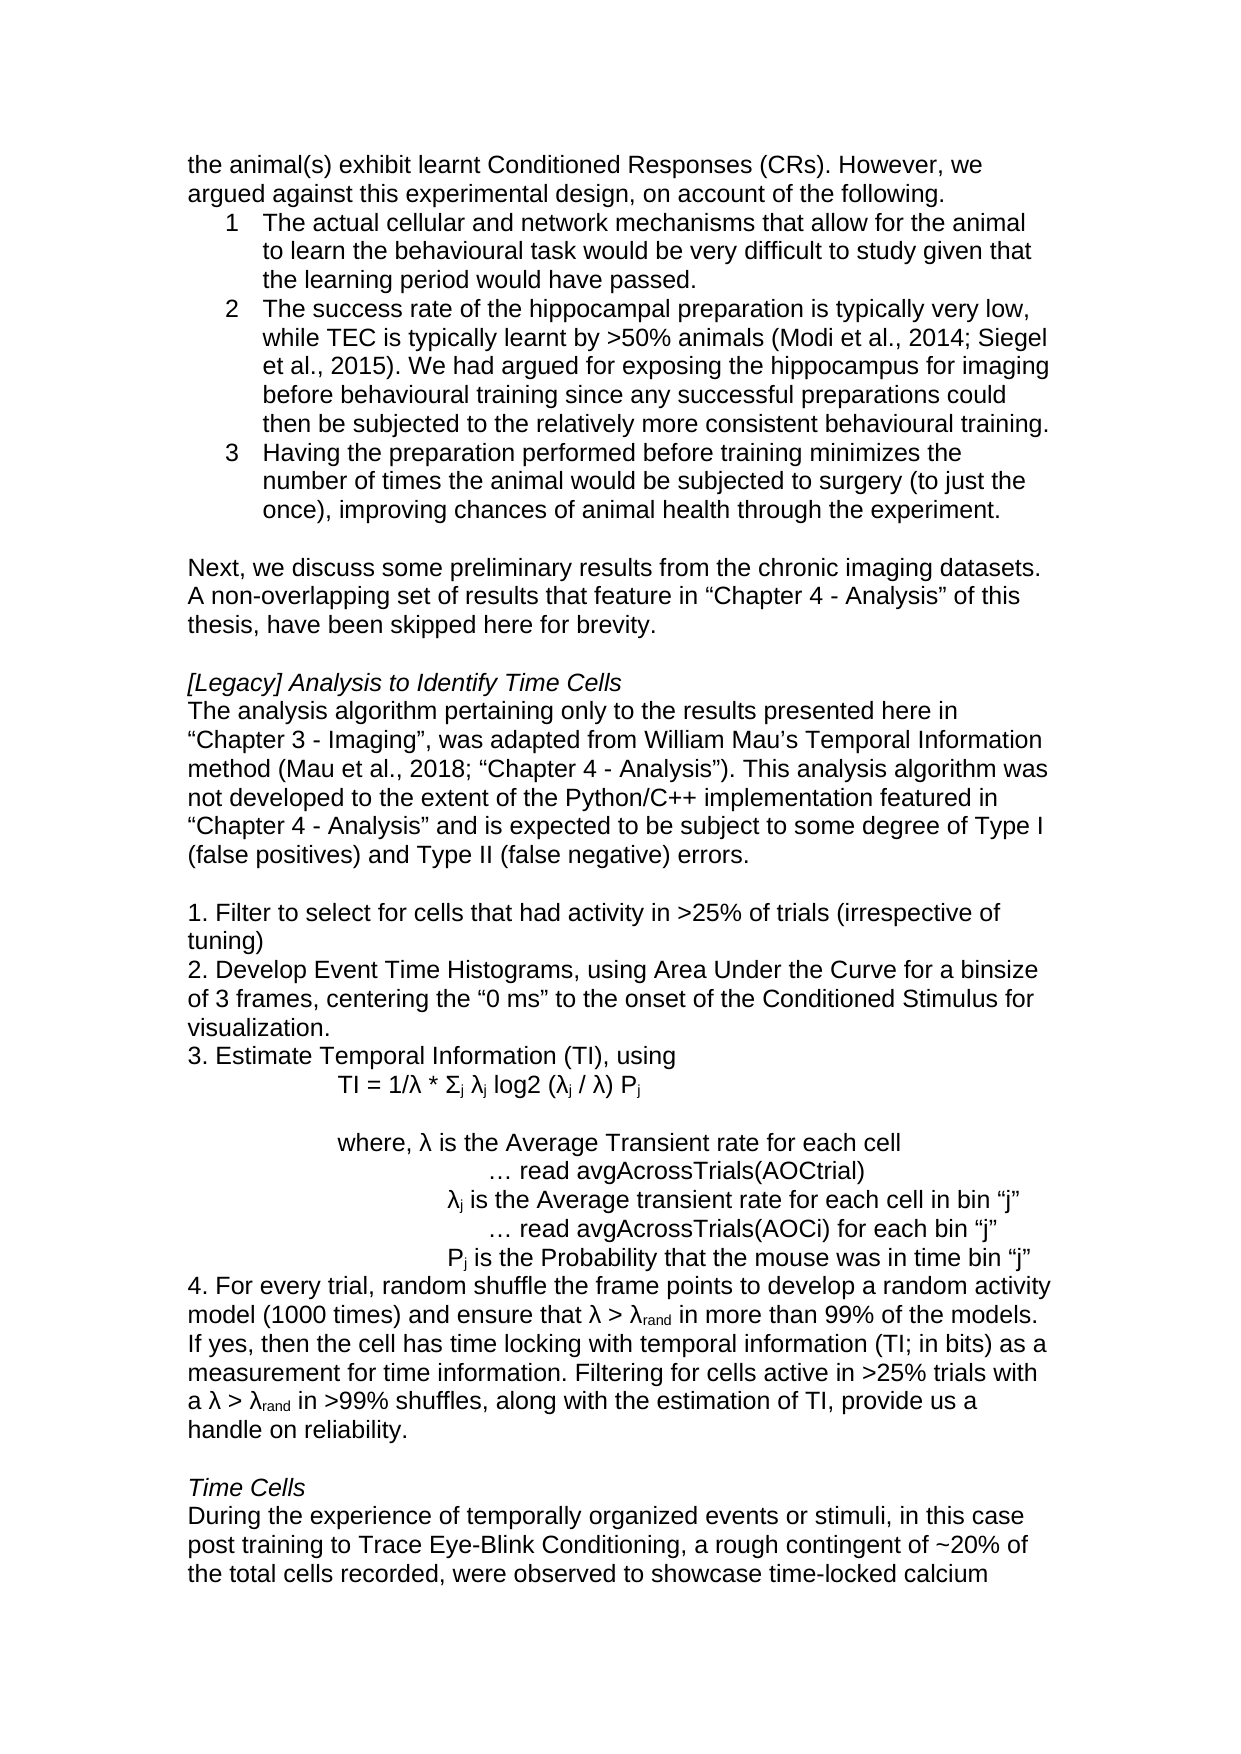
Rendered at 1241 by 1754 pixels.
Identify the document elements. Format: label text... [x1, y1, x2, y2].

text 3. Estimate Temporal Information (TI), using [187, 1041, 1053, 1070]
list The success rate of the hippocampal preparation is typically very low, while TEC is typically learnt by >50% animals (Modi et al., 2014; Siegel et al., 2015). We had argued for exposing the hippocampus for imaging before behavioural training since any successful preparations could then be subjected to the relatively more consistent behavioural training. [225, 294, 1053, 437]
text … read avgAcrossTrials(AOCtrial) [187, 1156, 1053, 1185]
text λj is the Average transient rate for each cell in bin “j” [187, 1185, 1053, 1214]
list The actual cellular and network mechanisms that allow for the animal to learn the behavioural task would be very difficult to study given that the learning period would have passed. [225, 207, 1053, 294]
list Having the preparation performed before training minimizes the number of times the animal would be subjected to surgery (to just the once), improving chances of animal health through the experiment. [225, 437, 1053, 524]
text Time Cells [187, 1472, 1053, 1501]
text [Legacy] Analysis to Identify Time Cells [187, 667, 1053, 696]
text … read avgAcrossTrials(AOCi) for each bin “j” [187, 1214, 1053, 1242]
text where, λ is the Average Transient rate for each cell [187, 1127, 1053, 1156]
text 1. Filter to select for cells that had activity in >25% of trials (irrespective of tuning) [187, 897, 1053, 955]
text 2. Develop Event Time Histograms, using Area Under the Curve for a binsize of 3 frames, centering the “0 ms” to the onset of the Conditioned Stimulus for visualization. [187, 955, 1053, 1041]
text Pj is the Probability that the mouse was in time bin “j” [187, 1242, 1053, 1271]
text 4. For every trial, random shuffle the frame points to develop a random activity model (1000 times) and ensure that λ > λrand in more than 99% of the models. If yes, then the cell has time locking with temporal information (TI; in bits) as a measurement for time information. Filtering for cells active in >25% trials with a λ > λrand in >99% shuffles, along with the estimation of TI, provide us a handle on reliability. [187, 1271, 1053, 1444]
text During the experience of temporally organized events or stimuli, in this case post training to Trace Eye-Blink Conditioning, a rough contingent of ~20% of the total cells recorded, were observed to showcase time-locked calcium [187, 1501, 1053, 1587]
text the animal(s) exhibit learnt Conditioned Responses (CRs). However, we argued against this experimental design, on account of the following. [187, 150, 1053, 207]
text The analysis algorithm pertaining only to the results presented here in “Chapter 3 - Imaging”, was adapted from William Mau’s Temporal Information method (Mau et al., 2018; “Chapter 4 - Analysis”). This analysis algorithm was not developed to the extent of the Python/C++ implementation featured in “Chapter 4 - Analysis” and is expected to be subject to some degree of Type I (false positives) and Type II (false negative) errors. [187, 696, 1053, 869]
text Next, we discuss some preliminary results from the chronic imaging datasets. A non-overlapping set of results that feature in “Chapter 4 - Analysis” of this thesis, have been skipped here for brevity. [187, 552, 1053, 639]
text TI = 1/λ * Σj λj log2 (λj / λ) Pj [187, 1070, 1053, 1099]
